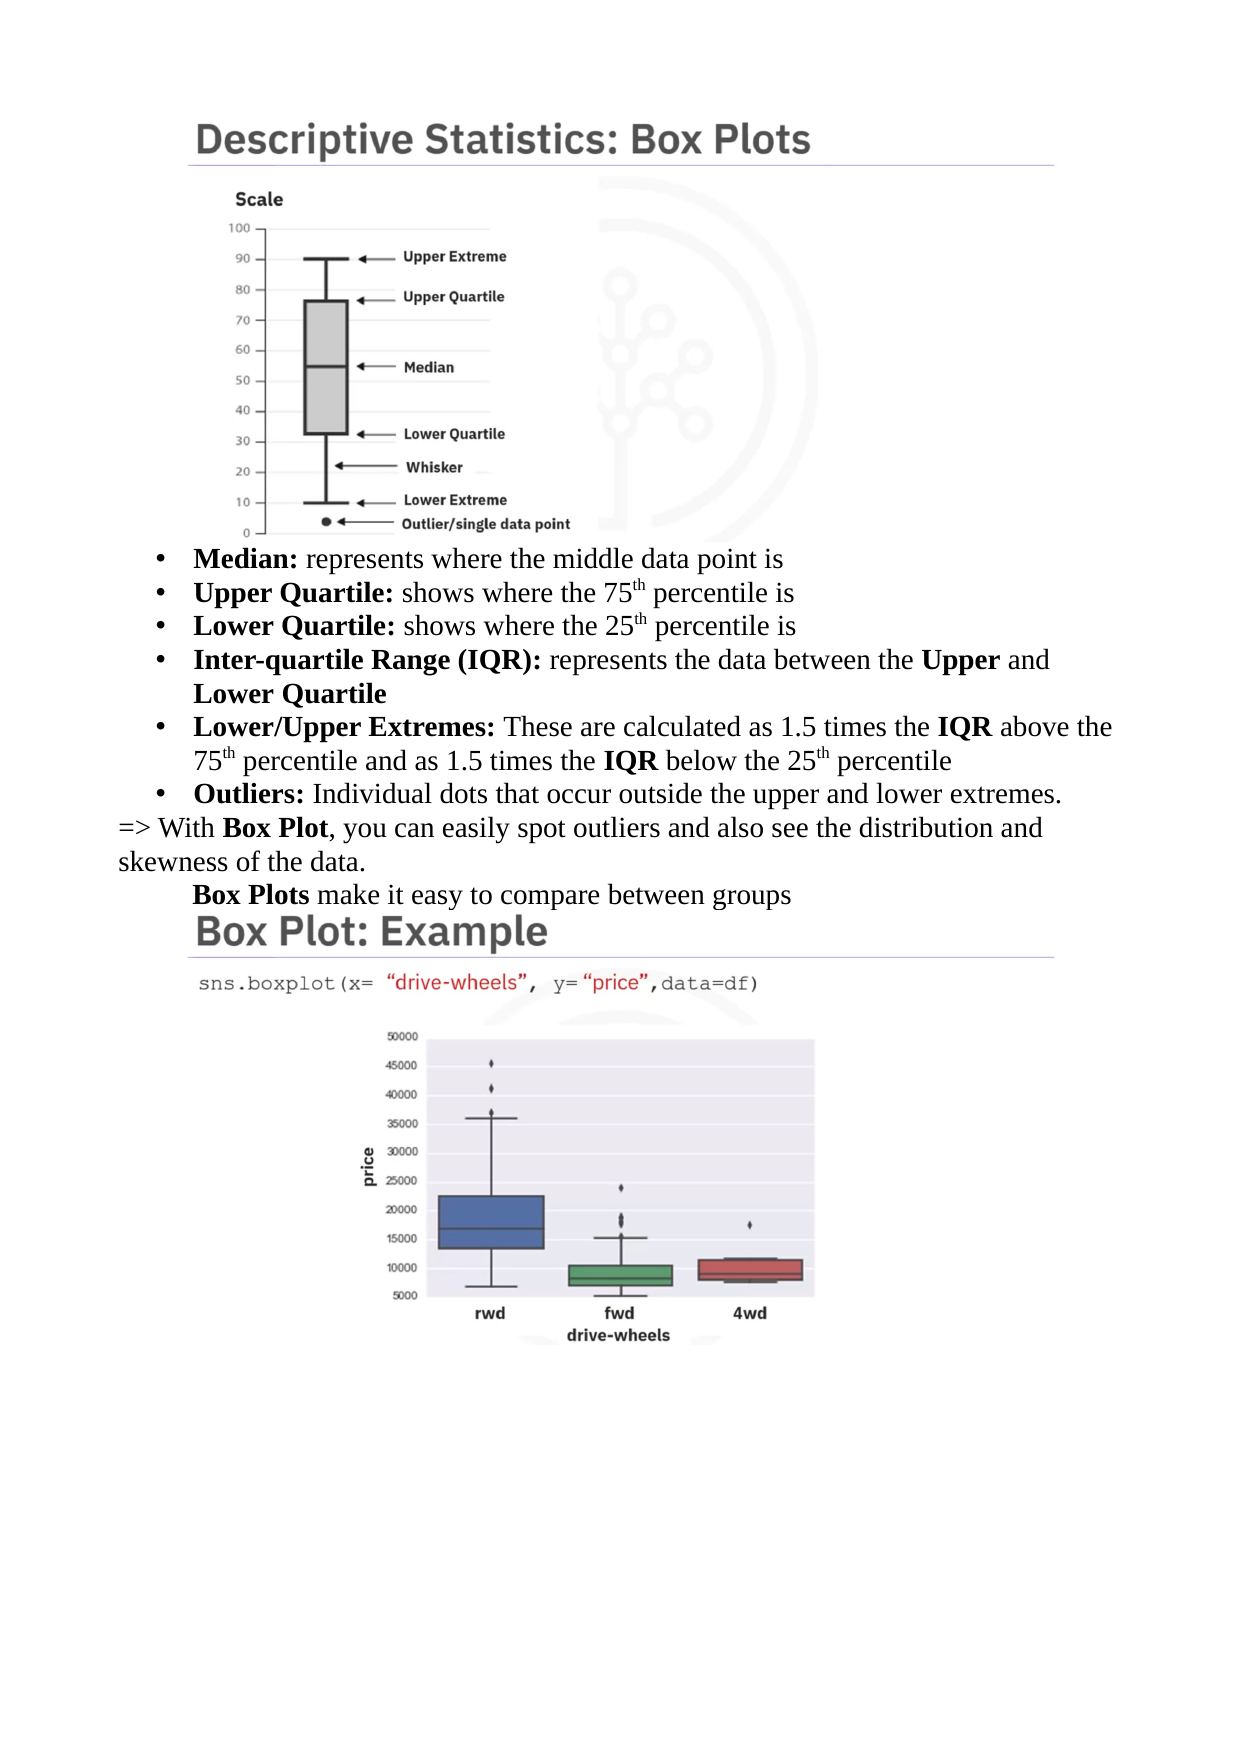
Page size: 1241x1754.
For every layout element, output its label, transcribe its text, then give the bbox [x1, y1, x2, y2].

list Lower Quartile: shows where the 25th percentile is [156, 608, 1122, 642]
picture [118, 118, 1123, 542]
text => With Box Plot, you can easily spot outliers and also see the distribution and skewness of the data. [118, 810, 1122, 877]
picture [118, 910, 1123, 1345]
list Upper Quartile: shows where the 75th percentile is [156, 575, 1122, 608]
list Median: represents where the middle data point is [156, 542, 1122, 575]
text Box Plots make it easy to compare between groups [118, 877, 1122, 910]
list Outliers: Individual dots that occur outside the upper and lower extremes. [156, 776, 1122, 810]
list Inter-quartile Range (IQR): represents the data between the Upper and Lower Quartile [156, 642, 1122, 709]
list Lower/Upper Extremes: These are calculated as 1.5 times the IQR above the 75th percentile and as 1.5 times the IQR below the 25th percentile [156, 709, 1122, 776]
